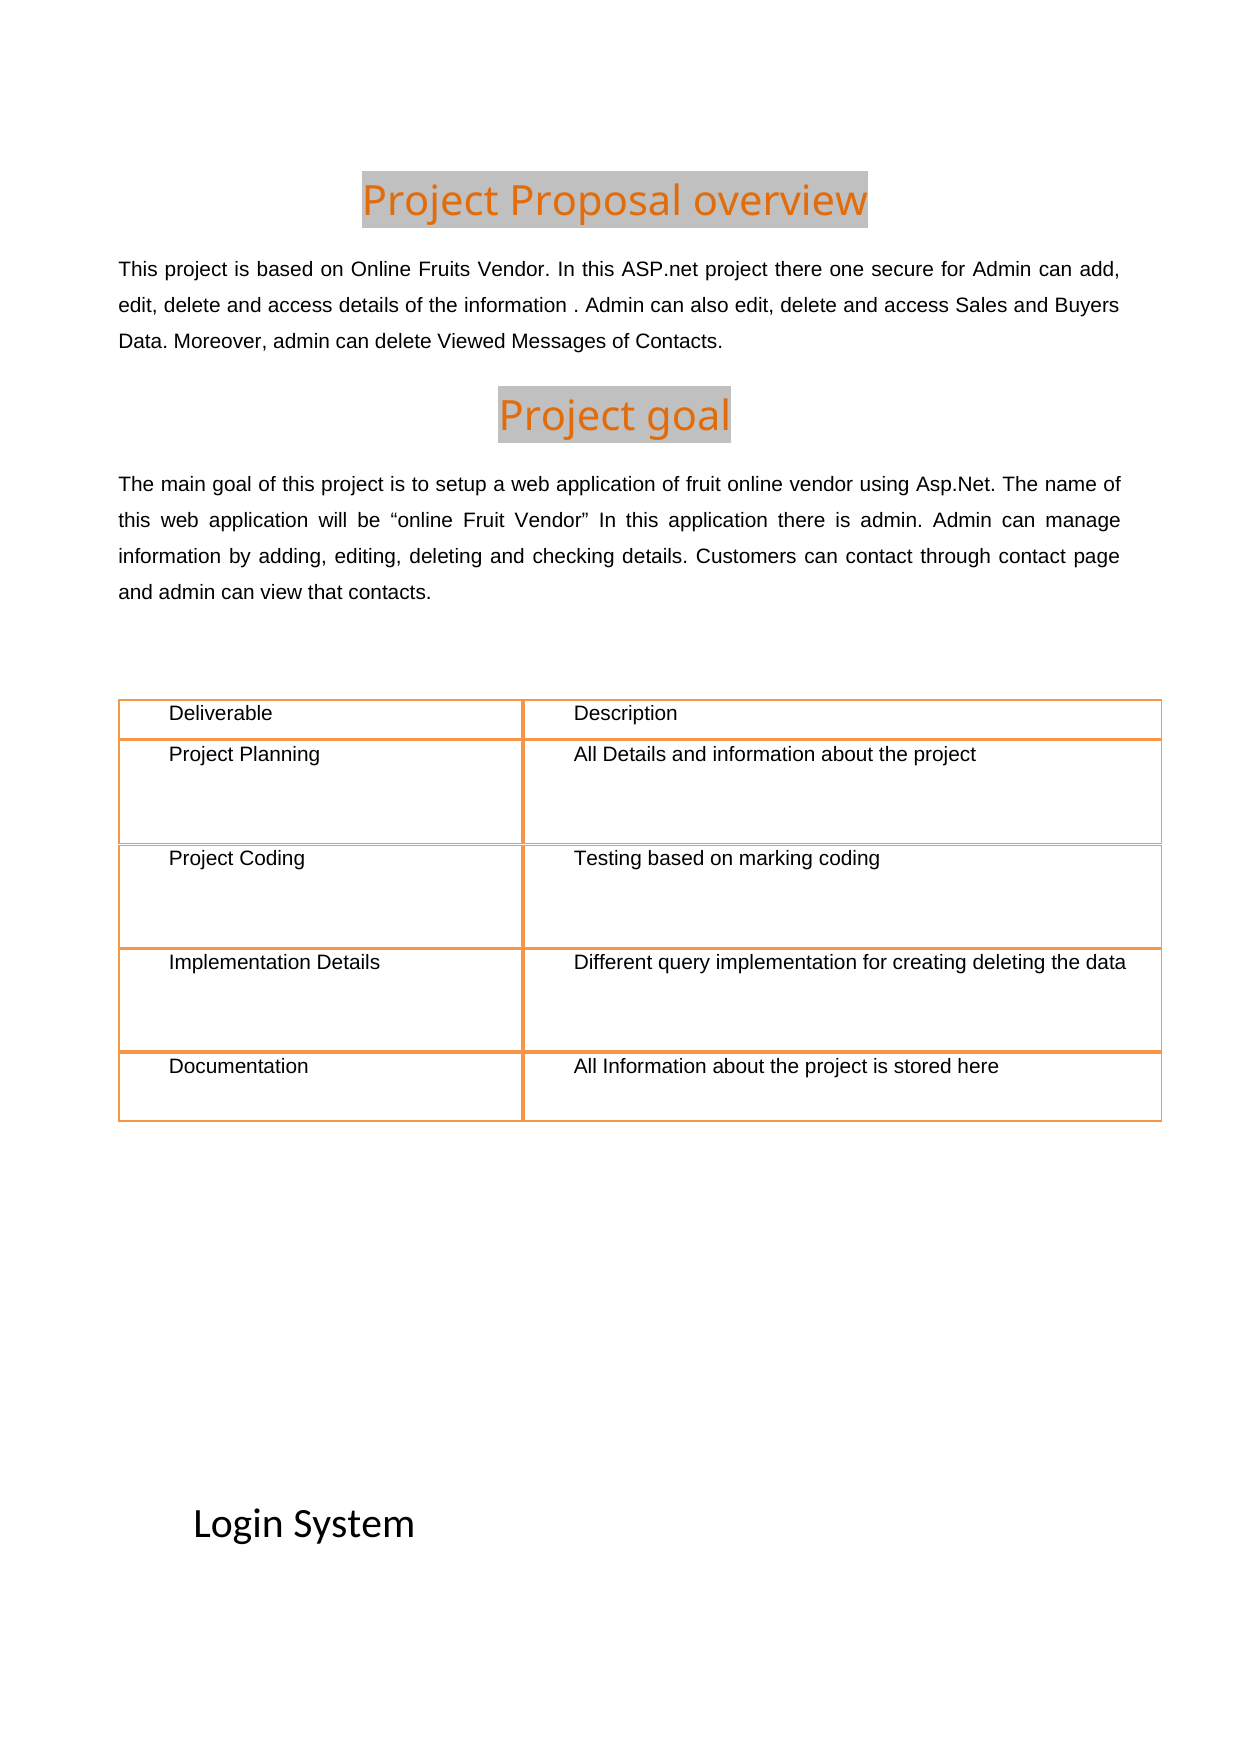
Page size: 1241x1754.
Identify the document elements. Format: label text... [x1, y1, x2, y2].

table_cell Implementation Details [120, 950, 521, 1050]
table_cell Project Coding [120, 846, 521, 947]
table_cell All Information about the project is stored here [525, 1054, 1161, 1120]
table_cell Documentation [120, 1054, 521, 1120]
table_header Description [525, 701, 1161, 738]
text Project goal [118, 386, 1122, 443]
text Project Proposal overview [118, 171, 1122, 228]
table_cell Testing based on marking coding [525, 846, 1161, 947]
table_cell Project Planning [120, 741, 521, 843]
text Login System [118, 1497, 1122, 1547]
table_header Deliverable [120, 701, 521, 738]
table_cell Different query implementation for creating deleting the data [525, 950, 1161, 1050]
text This project is based on Online Fruits Vendor. In this ASP.net project there one secure for Admin can add, edit, delete and access details of the information . Admin can also edit, delete and access Sales and Buyers Data. Moreover, admin can delete Viewed Messages of Contacts. [118, 257, 1122, 353]
table_cell All Details and information about the project [525, 741, 1161, 843]
text The main goal of this project is to setup a web application of fruit online vendor using Asp.Net. The name of this web application will be “online Fruit Vendor” In this application there is admin. Admin can manage information by adding, editing, deleting and checking details. Customers can contact through contact page and admin can view that contacts. [118, 472, 1122, 604]
